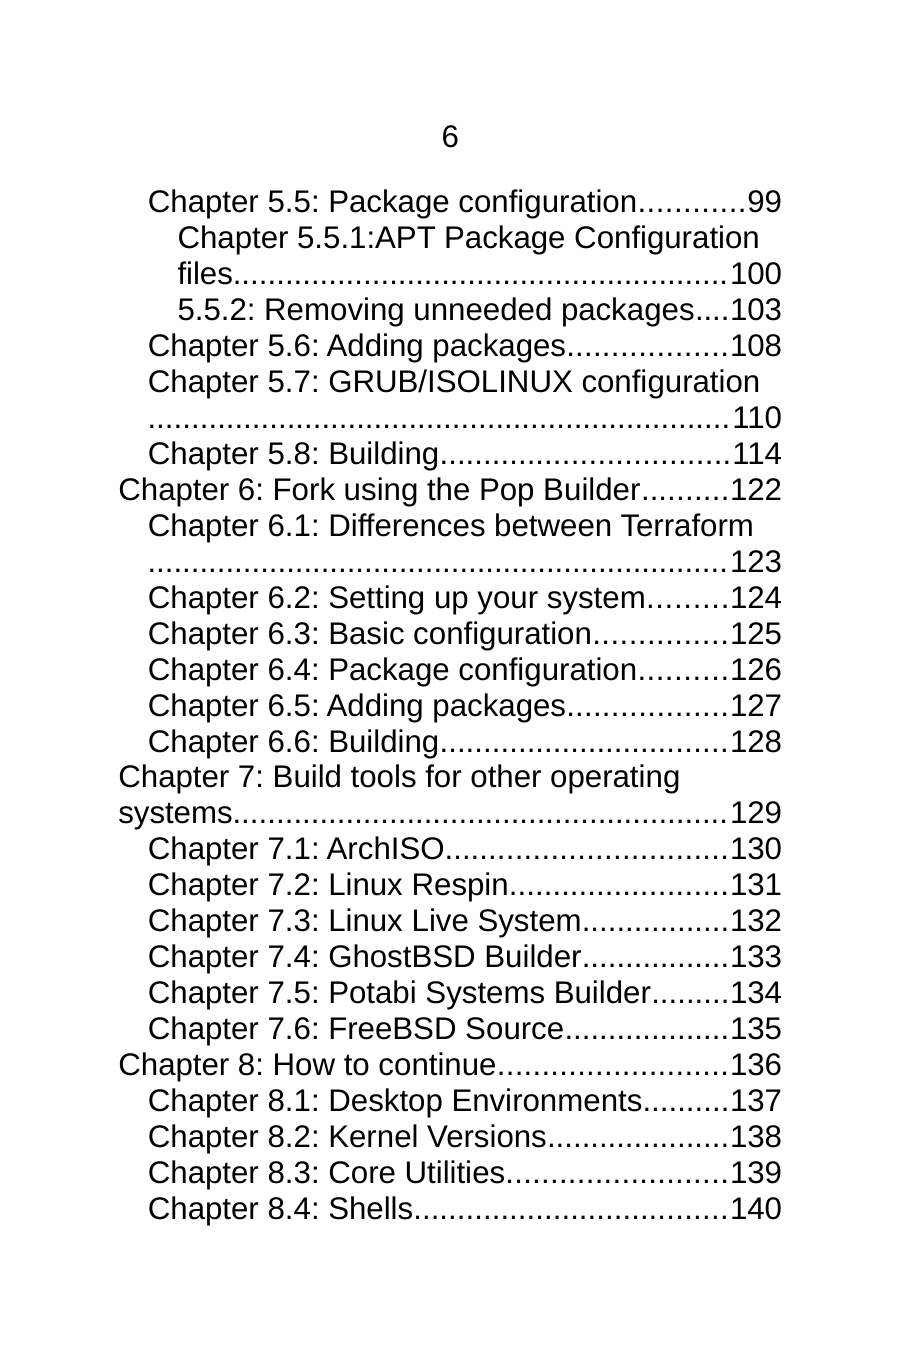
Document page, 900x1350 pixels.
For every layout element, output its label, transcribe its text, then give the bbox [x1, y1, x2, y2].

text Chapter 6.3: Basic configuration 125 [148, 615, 782, 651]
text Chapter 5.5.1:APT Package Configuration files 100 [177, 219, 782, 291]
text Chapter 6.2: Setting up your system 124 [148, 579, 782, 615]
text Chapter 7.4: GhostBSD Builder 133 [148, 938, 782, 974]
text Chapter 6.1: Differences between Terraform 123 [148, 507, 782, 579]
text Chapter 8.4: Shells 140 [148, 1190, 782, 1226]
text Chapter 7.5: Potabi Systems Builder 134 [148, 974, 782, 1010]
text Chapter 8.1: Desktop Environments 137 [148, 1082, 782, 1118]
text Chapter 7.3: Linux Live System 132 [148, 902, 782, 938]
text Chapter 7: Build tools for other operating systems 129 [118, 758, 782, 830]
text Chapter 6: Fork using the Pop Builder 122 [118, 471, 782, 507]
text Chapter 7.2: Linux Respin 131 [148, 866, 782, 902]
text Chapter 8: How to continue 136 [118, 1046, 782, 1082]
text Chapter 5.8: Building 114 [148, 435, 782, 471]
text Chapter 6.4: Package configuration 126 [148, 651, 782, 687]
text Chapter 8.2: Kernel Versions 138 [148, 1118, 782, 1154]
text Chapter 5.6: Adding packages 108 [148, 327, 782, 363]
text 5.5.2: Removing unneeded packages 103 [177, 291, 782, 327]
text Chapter 5.5: Package configuration 99 [148, 183, 782, 219]
text Chapter 5.7: GRUB/ISOLINUX configuration 110 [148, 363, 782, 435]
text Chapter 6.6: Building 128 [148, 723, 782, 758]
text Chapter 7.1: ArchISO 130 [148, 830, 782, 866]
text Chapter 6.5: Adding packages 127 [148, 687, 782, 723]
text Chapter 8.3: Core Utilities 139 [148, 1154, 782, 1190]
text Chapter 7.6: FreeBSD Source 135 [148, 1010, 782, 1046]
